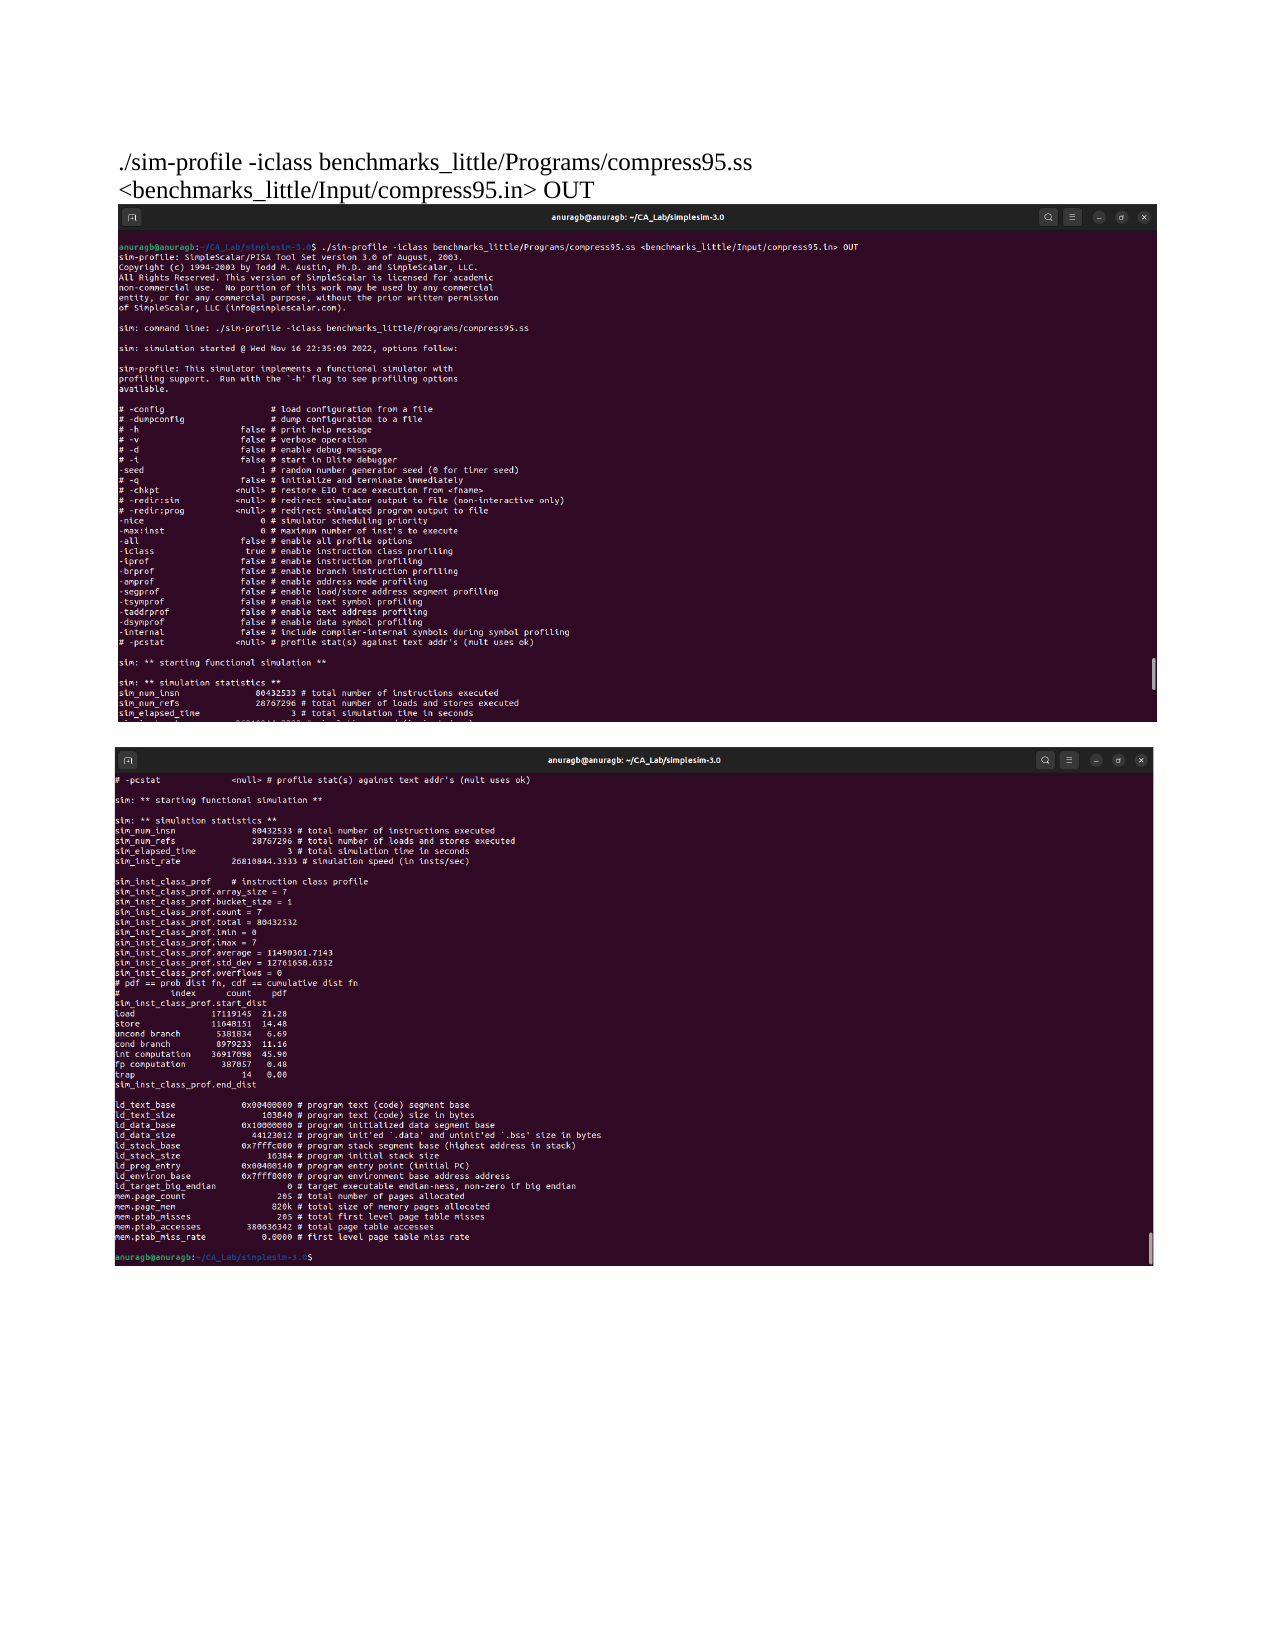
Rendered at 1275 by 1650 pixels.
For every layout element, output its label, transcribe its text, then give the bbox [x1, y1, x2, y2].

text ./sim-profile -iclass benchmarks_little/Programs/compress95.ss <benchmarks_little/Input/compress95.in> OUT [118, 118, 1157, 204]
picture [114, 747, 1154, 1266]
picture [118, 204, 1157, 722]
